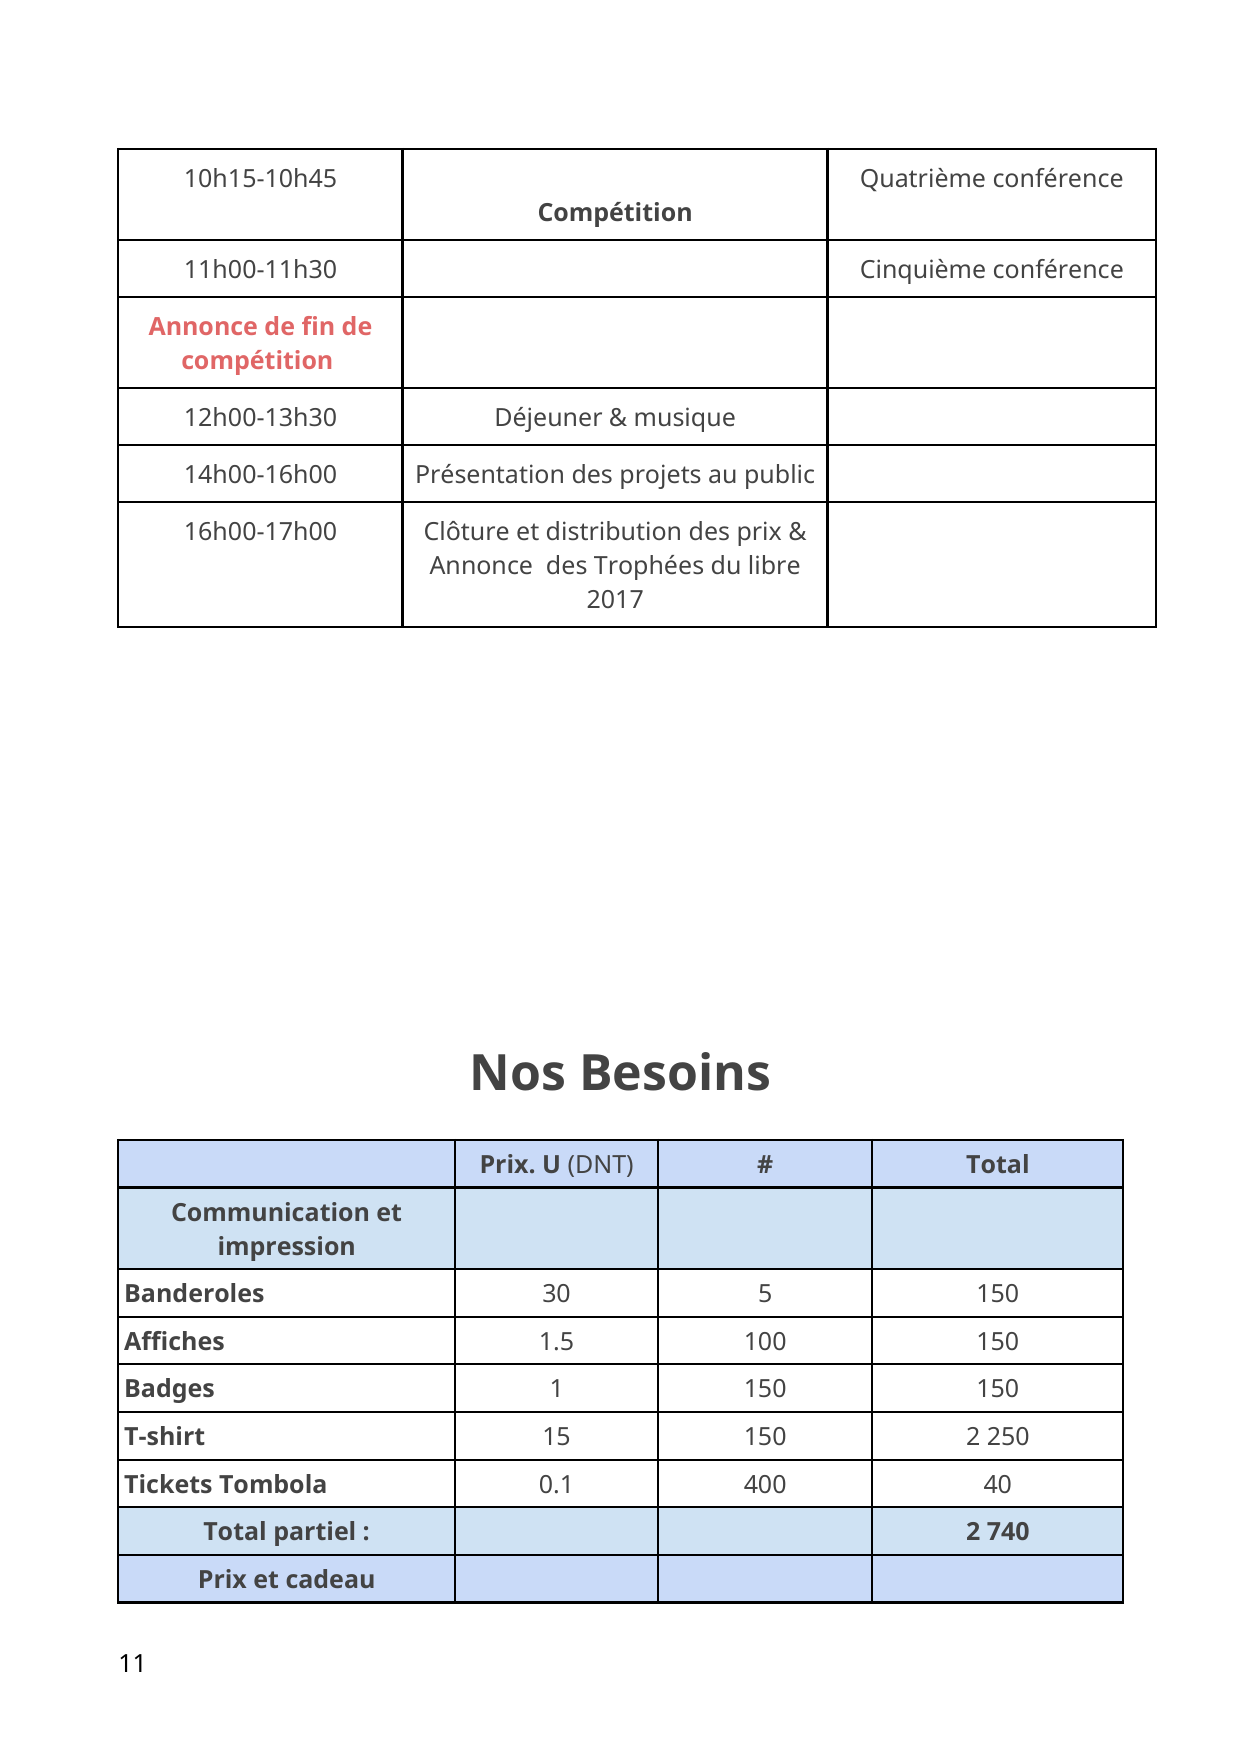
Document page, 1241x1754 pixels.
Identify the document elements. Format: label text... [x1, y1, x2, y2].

table_cell Communication et impression [119, 1189, 454, 1268]
table_cell 2 740 [873, 1508, 1122, 1554]
table_cell 30 [456, 1270, 657, 1316]
table_cell Tickets Tombola [119, 1461, 454, 1506]
table_header # [659, 1141, 871, 1186]
table_cell Clôture et distribution des prix & Annonce des Trophées du libre 2017 [404, 503, 826, 626]
table_cell 1 [456, 1365, 657, 1411]
table_cell [456, 1556, 657, 1601]
table_cell [829, 298, 1155, 387]
table_cell [659, 1189, 871, 1268]
table_cell 150 [873, 1270, 1122, 1316]
table_cell [659, 1556, 871, 1601]
table_cell 150 [659, 1413, 871, 1458]
table_cell [829, 389, 1155, 444]
table_cell Badges [119, 1365, 454, 1411]
table_cell T-shirt [119, 1413, 454, 1458]
table_cell [873, 1556, 1122, 1601]
table_cell 12h00-13h30 [119, 389, 401, 444]
table_header Prix. U (DNT) [456, 1141, 657, 1186]
table_cell 2 250 [873, 1413, 1122, 1458]
table_cell Déjeuner & musique [404, 389, 826, 444]
table_cell 40 [873, 1461, 1122, 1506]
table_cell 150 [873, 1365, 1122, 1411]
table_cell 400 [659, 1461, 871, 1506]
table_cell Quatrième conférence [829, 150, 1155, 239]
table_cell 16h00-17h00 [119, 503, 401, 626]
table_cell Compétition [404, 150, 826, 239]
table_cell Affiches [119, 1318, 454, 1363]
table_cell [456, 1189, 657, 1268]
table_cell Annonce de fin de compétition [119, 298, 401, 387]
table_cell [829, 503, 1155, 626]
table_cell Cinquième conférence [829, 241, 1155, 296]
table_cell 10h15-10h45 [119, 150, 401, 239]
table_cell Présentation des projets au public [404, 446, 826, 501]
table_cell 100 [659, 1318, 871, 1363]
table_cell 15 [456, 1413, 657, 1458]
table_cell 14h00-16h00 [119, 446, 401, 501]
text Nos Besoins [118, 1037, 1122, 1105]
table_cell Total partiel : [119, 1508, 454, 1554]
table_header Total [873, 1141, 1122, 1186]
table_cell 150 [659, 1365, 871, 1411]
table_cell [404, 241, 826, 296]
table_cell Prix et cadeau [119, 1556, 454, 1601]
table_cell [829, 446, 1155, 501]
table_cell 5 [659, 1270, 871, 1316]
table_cell 11h00-11h30 [119, 241, 401, 296]
table_cell [456, 1508, 657, 1554]
table_cell [873, 1189, 1122, 1268]
table_cell [659, 1508, 871, 1554]
table_cell 150 [873, 1318, 1122, 1363]
table_cell [404, 298, 826, 387]
table_cell 1.5 [456, 1318, 657, 1363]
table_cell 0.1 [456, 1461, 657, 1506]
table_cell Banderoles [119, 1270, 454, 1316]
table_header [119, 1141, 454, 1186]
